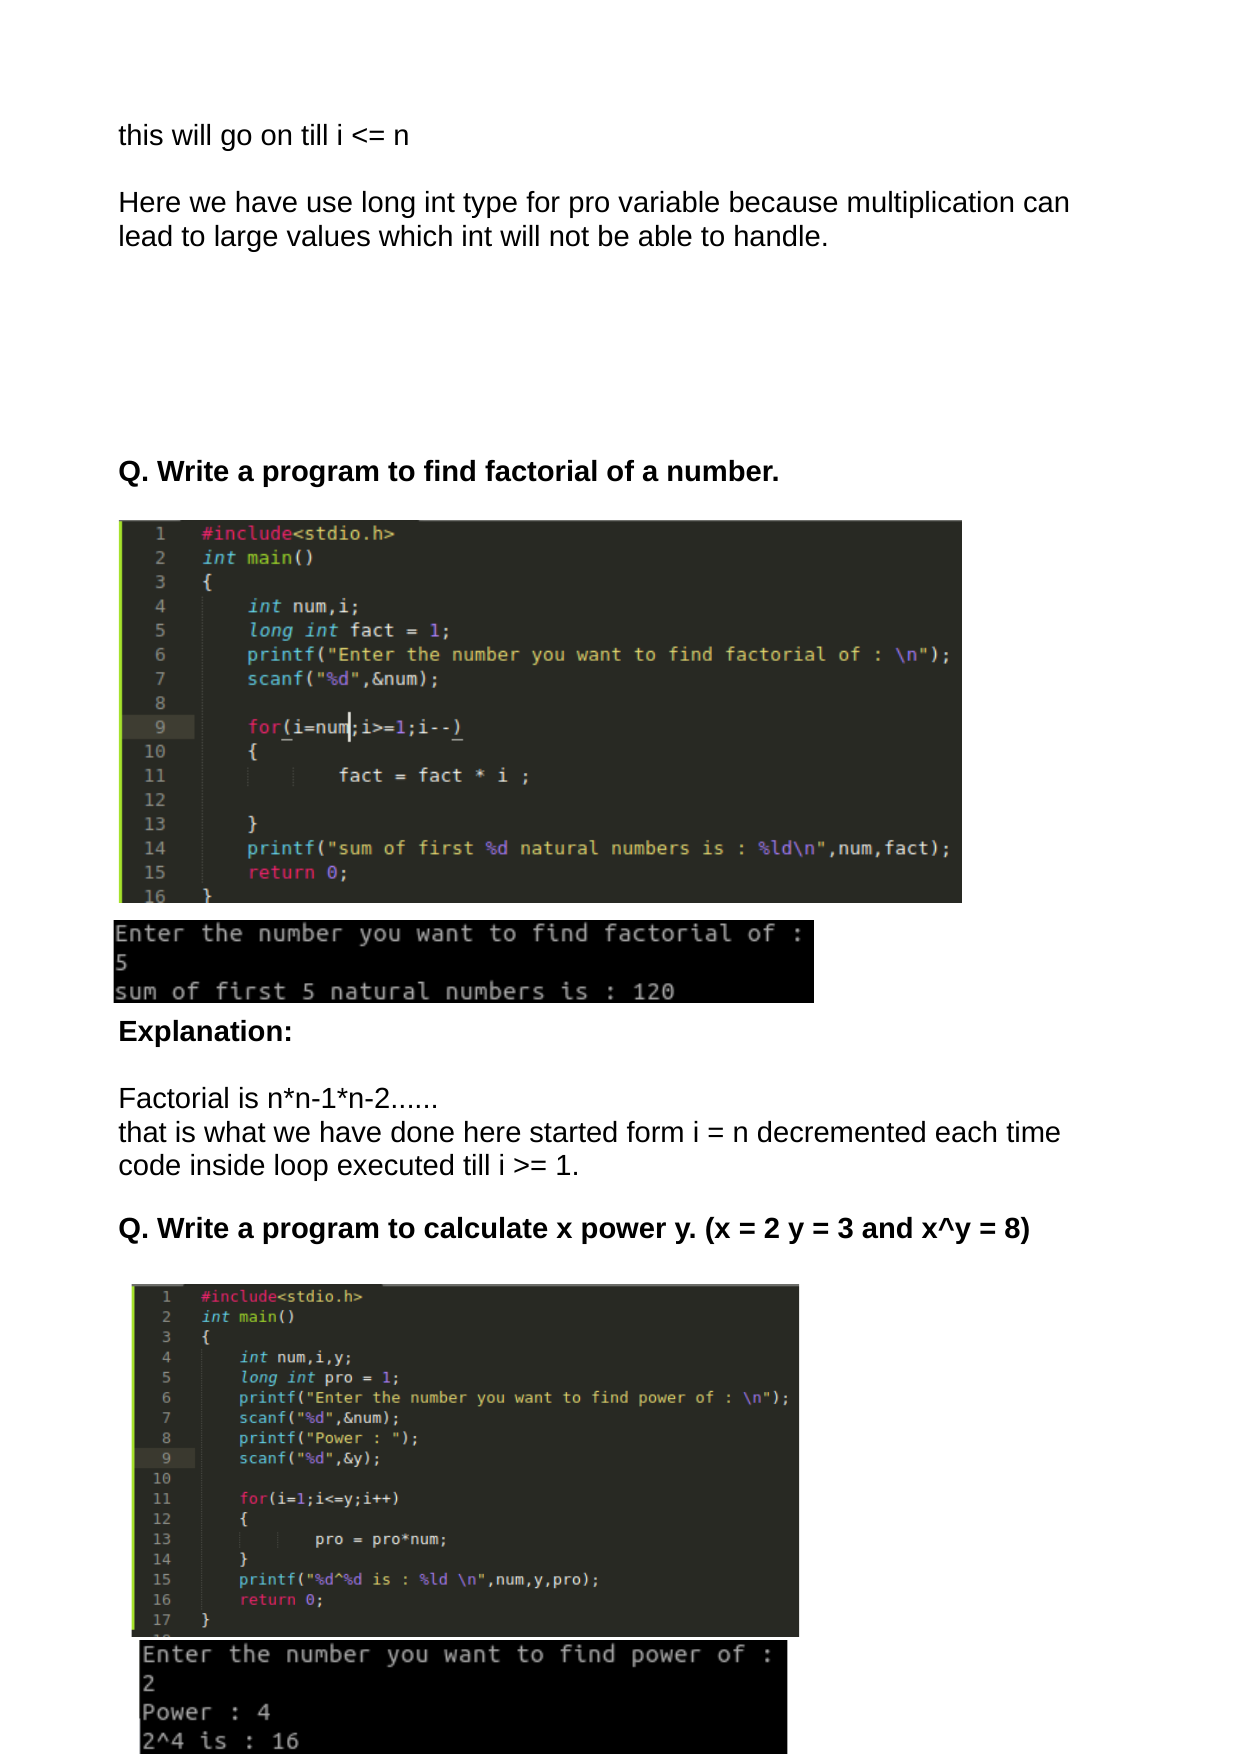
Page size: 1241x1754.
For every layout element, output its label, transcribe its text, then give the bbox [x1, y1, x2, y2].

text Explanation: [118, 1014, 1122, 1048]
text Here we have use long int type for pro variable because multiplication can lead to large values which int will not be able to handle. [118, 185, 1122, 252]
text Q. Write a program to find factorial of a number. [118, 453, 1122, 487]
text Q. Write a program to calculate x power y. (x = 2 y = 3 and x^y = 8) [118, 1211, 1122, 1244]
text that is what we have done here started form i = n decremented each time code inside loop executed till i >= 1. [118, 1115, 1122, 1182]
text this will go on till i <= n [118, 118, 1122, 152]
text Factorial is n*n-1*n-2...... [118, 1081, 1122, 1115]
